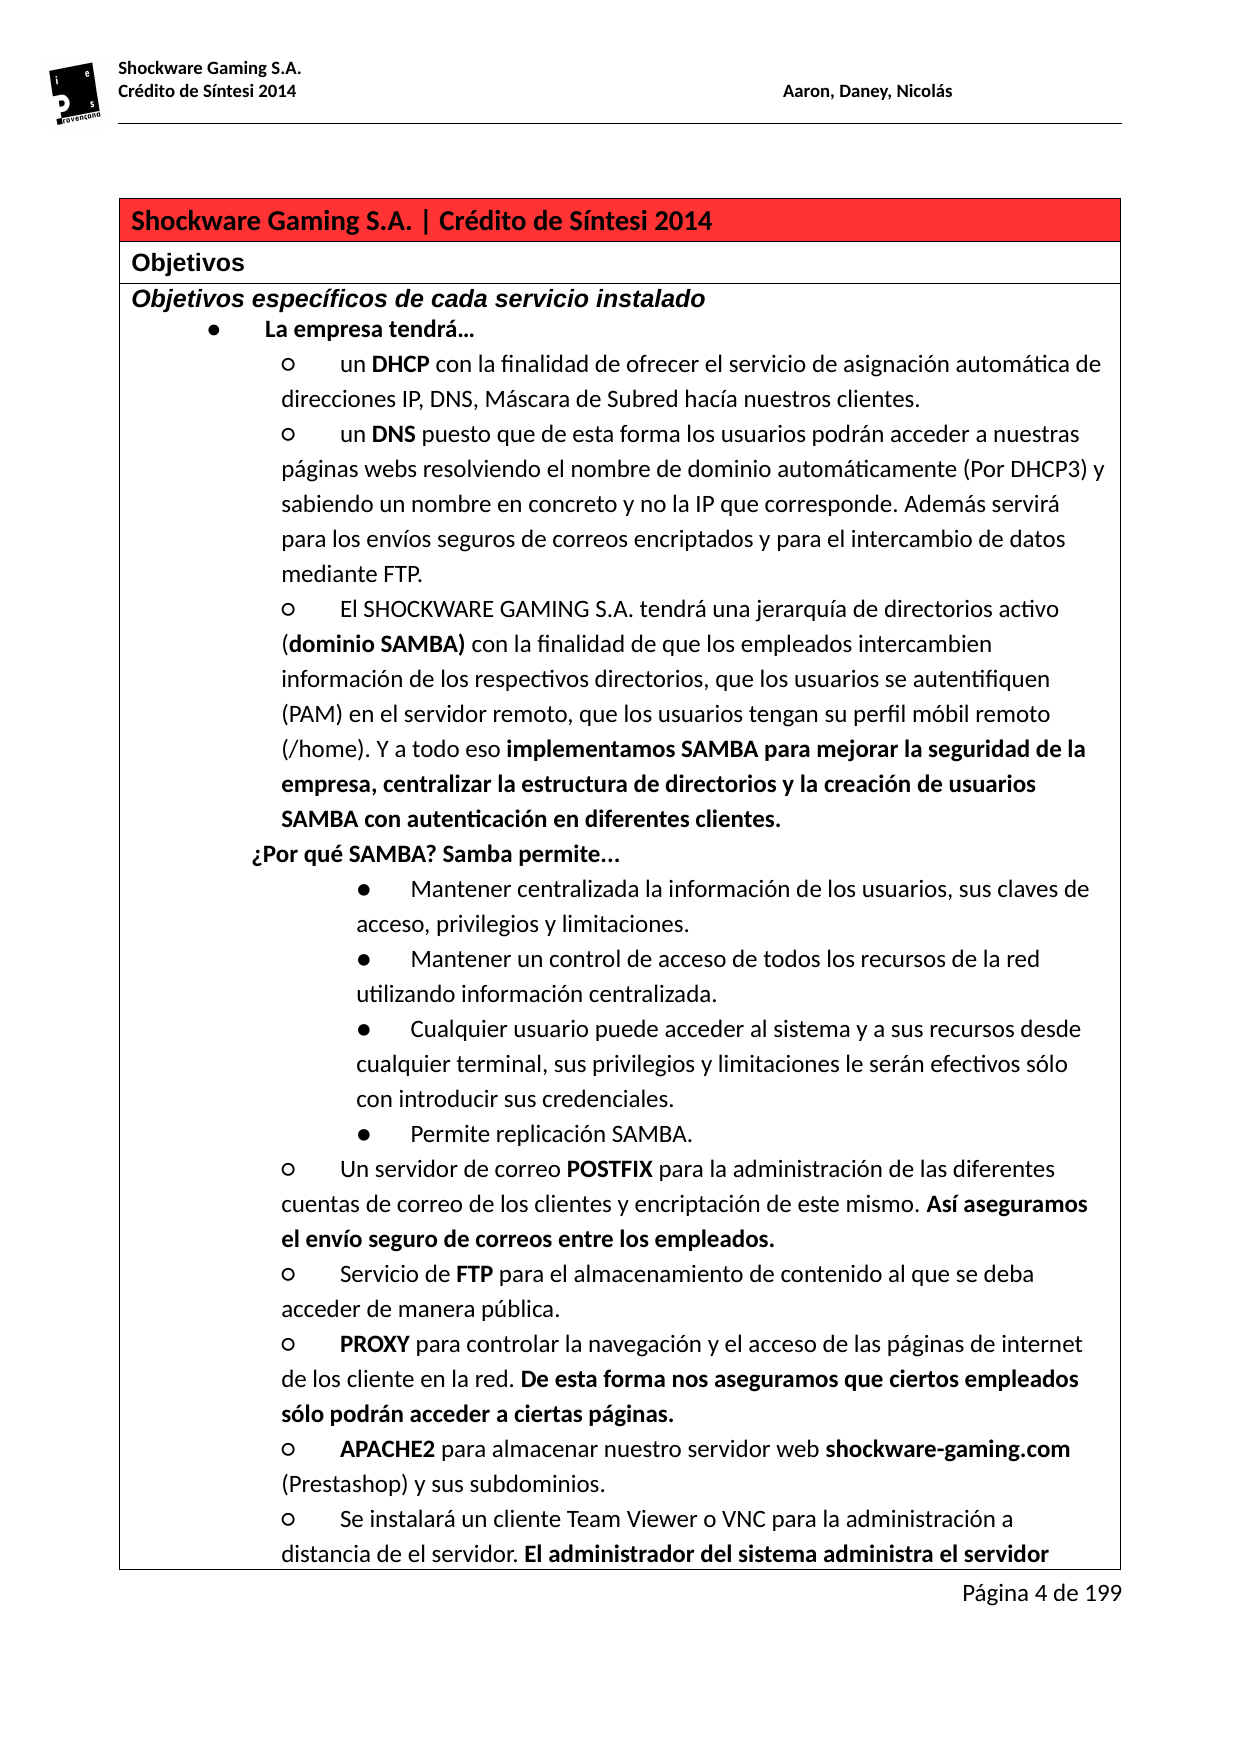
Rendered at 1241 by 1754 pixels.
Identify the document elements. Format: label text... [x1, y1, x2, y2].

table_header Shockware Gaming S.A. | Crédito de Síntesi 2014 [120, 199, 1120, 241]
table_cell Objetivos [120, 242, 1120, 283]
table_cell Objetivos específicos de cada servicio instalado ● La empresa tendrá… ○ un DHCP con la finalidad de ofrecer el servicio de asignación automática de direcciones IP, DNS, Máscara de Subred hacía nuestros clientes. ○ un DNS puesto que de esta forma los usuarios podrán acceder a nuestras páginas webs resolviendo el nombre de dominio automáticamente (Por DHCP3) y sabiendo un nombre en concreto y no la IP que corresponde. Además servirá para los envíos seguros de correos encriptados y para el intercambio de datos mediante FTP. ○ El SHOCKWARE GAMING S.A. tendrá una jerarquía de directorios activo (dominio SAMBA) con la finalidad de que los empleados intercambien información de los respectivos directorios, que los usuarios se autentifiquen (PAM) en el servidor remoto, que los usuarios tengan su perfil móbil remoto (/home). Y a todo eso implementamos SAMBA para mejorar la seguridad de la empresa, centralizar la estructura de directorios y la creación de usuarios SAMBA con autenticación en diferentes clientes. ¿Por qué SAMBA? Samba permite... ● Mantener centralizada la información de los usuarios, sus claves de acceso, privilegios y limitaciones. ● Mantener un control de acceso de todos los recursos de la red utilizando información centralizada. ● Cualquier usuario puede acceder al sistema y a sus recursos desde cualquier terminal, sus privilegios y limitaciones le serán efectivos sólo con introducir sus credenciales. ● Permite replicación SAMBA. ○ Un servidor de correo POSTFIX para la administración de las diferentes cuentas de correo de los clientes y encriptación de este mismo. Así aseguramos el envío seguro de correos entre los empleados. ○ Servicio de FTP para el almacenamiento de contenido al que se deba acceder de manera pública. ○ PROXY para controlar la navegación y el acceso de las páginas de internet de los cliente en la red. De esta forma nos aseguramos que ciertos empleados sólo podrán acceder a ciertas páginas. ○ APACHE2 para almacenar nuestro servidor web shockware-gaming.com (Prestashop) y sus subdominios. ○ Se instalará un cliente Team Viewer o VNC para la administración a distancia de el servidor. El administrador del sistema administra el servidor [120, 284, 1120, 1569]
picture [43, 56, 110, 130]
